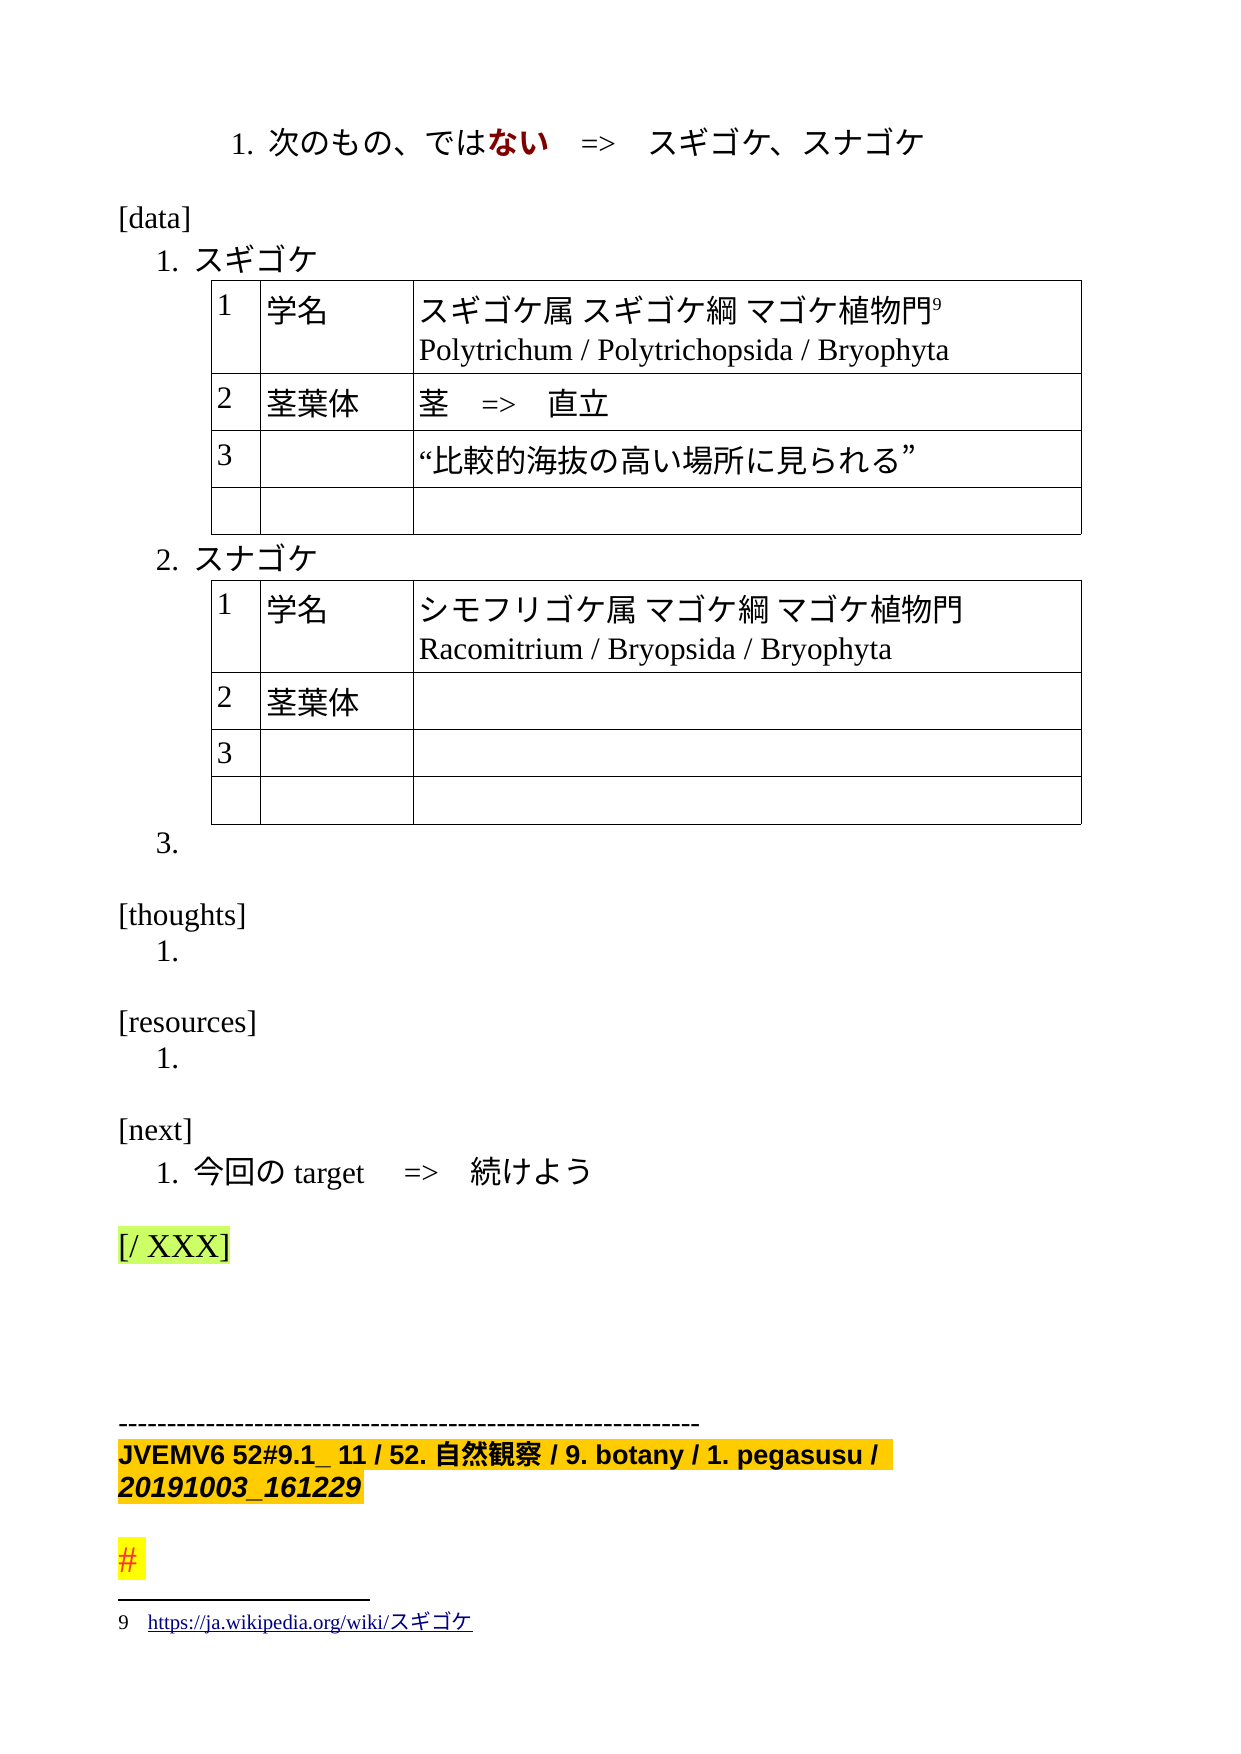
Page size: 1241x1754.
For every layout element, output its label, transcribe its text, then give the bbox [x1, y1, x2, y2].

table_cell [261, 730, 413, 776]
table_cell [414, 673, 1081, 729]
list 次のもの、ではない => スギゴケ、スナゴケ [231, 118, 1122, 163]
list スギゴケ [156, 235, 1122, 280]
table_cell [212, 488, 260, 534]
table_cell 茎 => 直立 [414, 374, 1081, 430]
text # [118, 1537, 1122, 1580]
list スナゴケ [156, 534, 1122, 579]
table_cell [414, 777, 1081, 824]
table_cell 3 [212, 431, 260, 487]
table_cell [414, 730, 1081, 776]
table_cell [261, 488, 413, 534]
table_header 1 [212, 581, 260, 672]
text ------------------------------------------------------------ [118, 1405, 1122, 1439]
text [/ XXX] [118, 1226, 1122, 1264]
table_cell 茎葉体 [261, 673, 413, 729]
table_cell “比較的海抜の高い場所に見られる” [414, 431, 1081, 487]
table_cell [414, 488, 1081, 534]
table_header シモフリゴケ属 マゴケ綱 マゴケ植物門 Racomitrium / Bryopsida / Bryophyta [414, 581, 1081, 672]
table_cell [261, 431, 413, 487]
table_header 1 [212, 281, 260, 373]
text [next] [118, 1112, 1122, 1147]
text JVEMV6 52#9.1_ 11 / 52. 自然観察 / 9. botany / 1. pegasusu / 20191003_161229 [118, 1439, 1122, 1504]
table_cell 2 [212, 673, 260, 729]
list 今回の target => 続けよう [156, 1147, 1122, 1193]
table_header 学名 [261, 281, 413, 373]
table_header スギゴケ属 スギゴケ綱 マゴケ植物門 Polytrichum / Polytrichopsida / Bryophyta [414, 281, 1081, 373]
table_header 学名 [261, 581, 413, 672]
text [data] [118, 199, 1122, 235]
table_cell 2 [212, 374, 260, 430]
text [thoughts] [118, 896, 1122, 932]
table_cell [261, 777, 413, 824]
table_cell 茎葉体 [261, 374, 413, 430]
table_cell 3 [212, 730, 260, 776]
table_cell [212, 777, 260, 824]
text [resources] [118, 1004, 1122, 1040]
